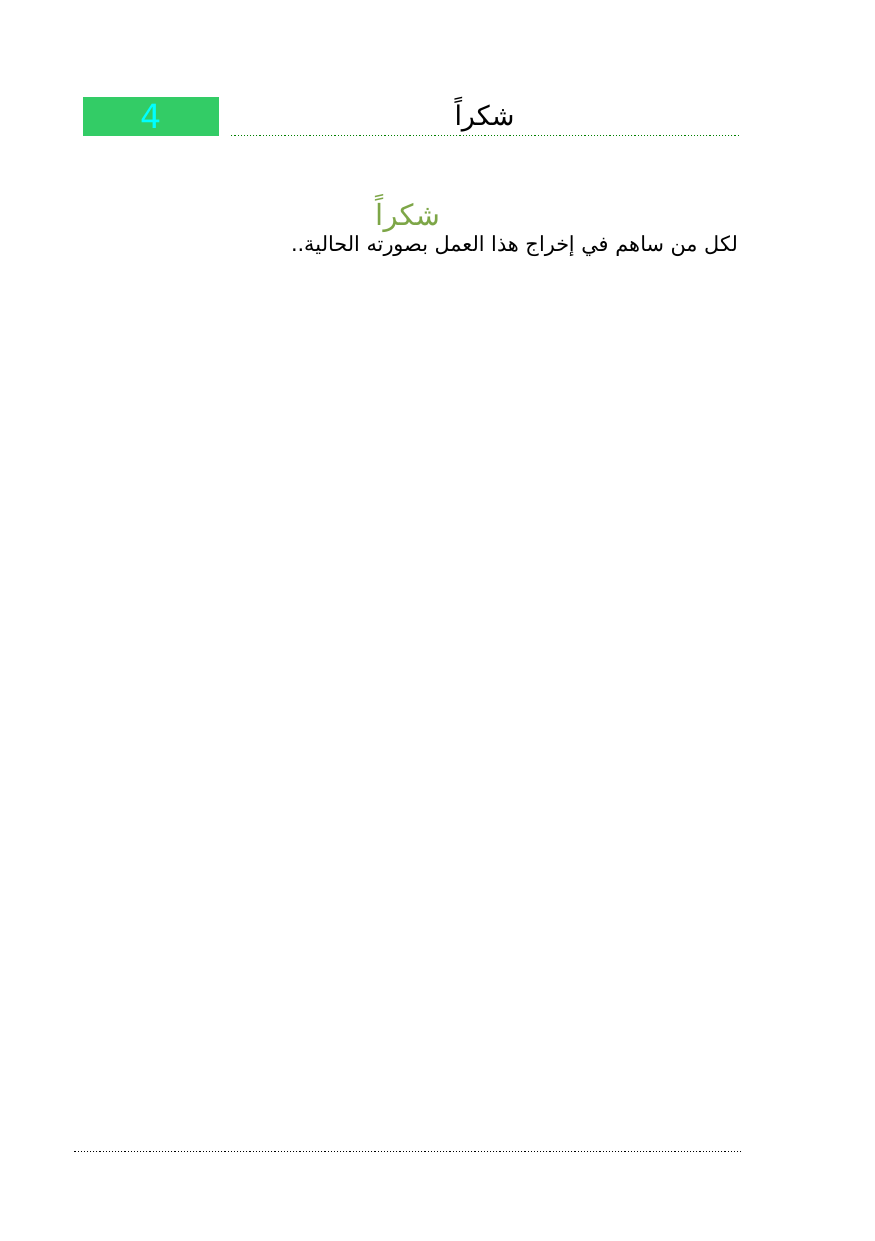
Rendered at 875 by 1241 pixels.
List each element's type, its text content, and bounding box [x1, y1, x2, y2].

subtitle شكراً [77, 198, 738, 232]
text لكل من ساهم في إخراج هذا العمل بصورته الحالية.. [77, 232, 738, 256]
